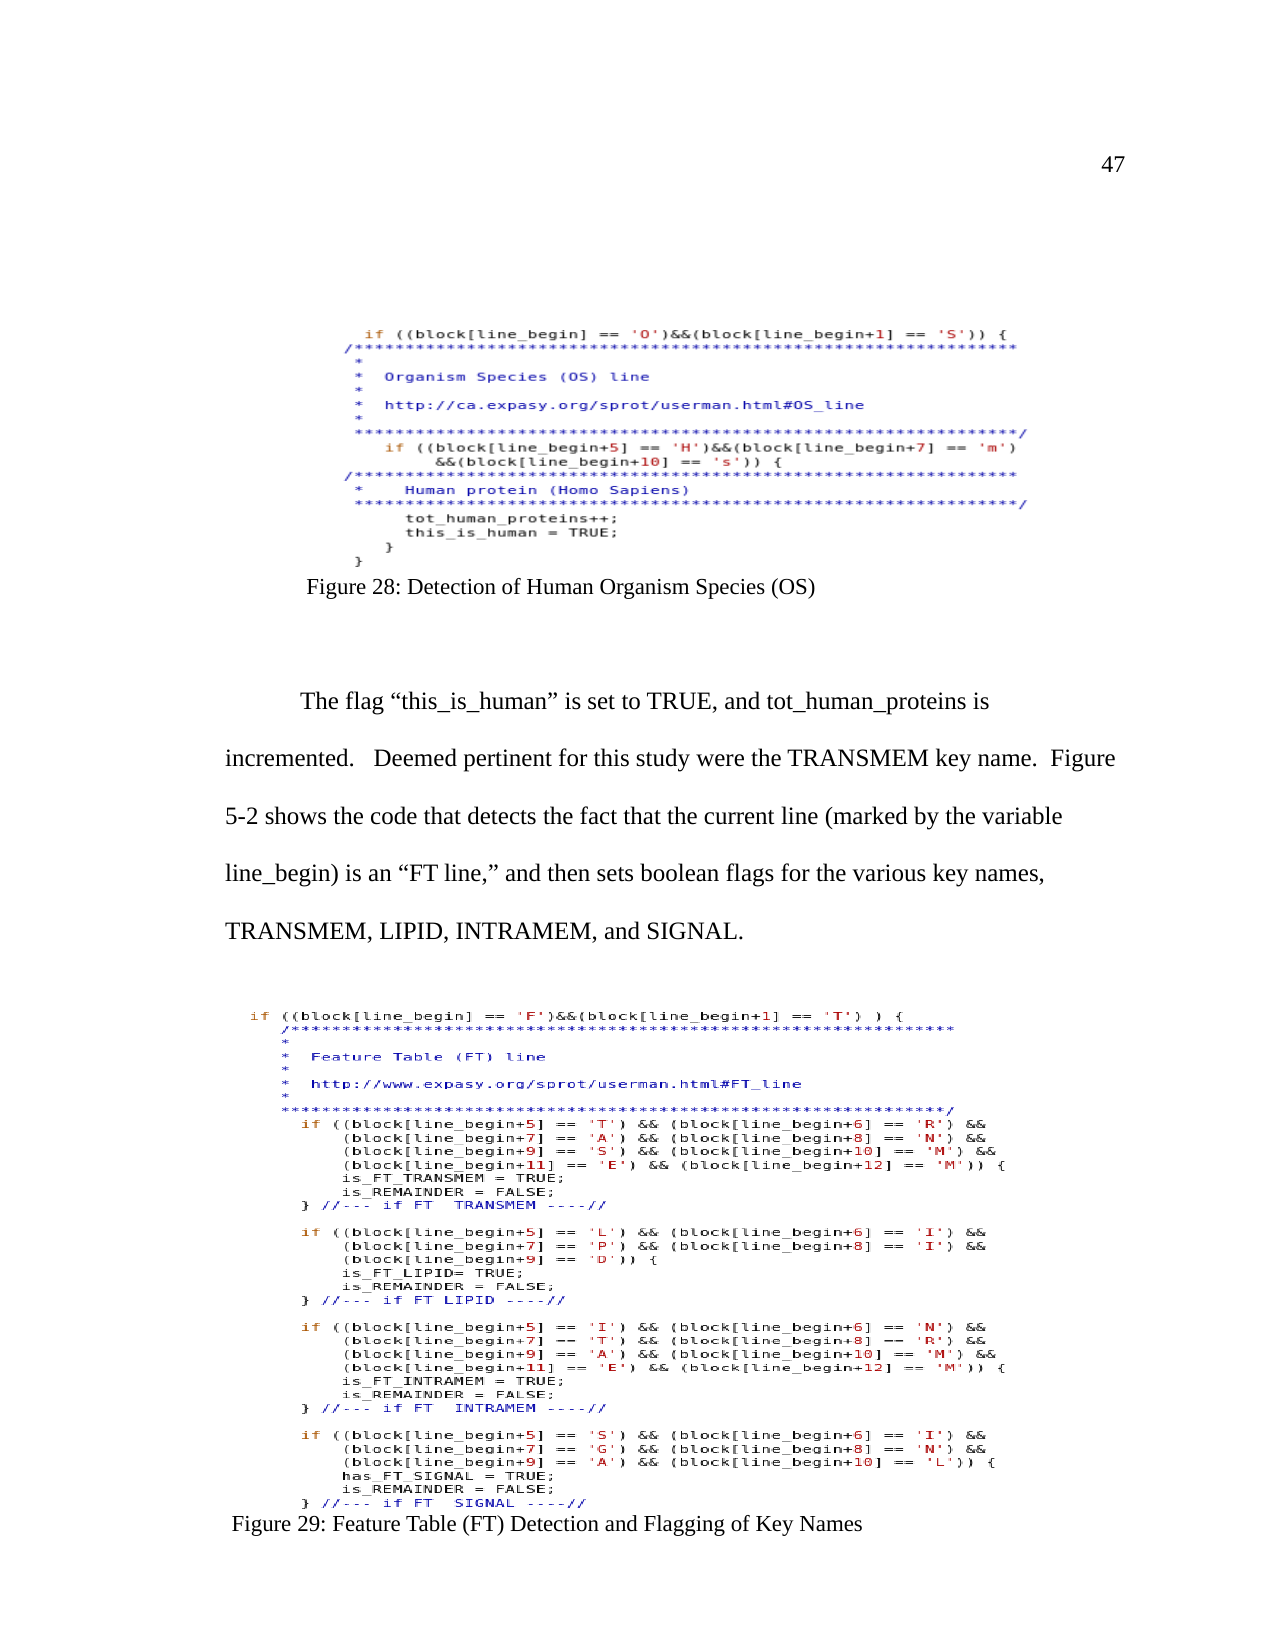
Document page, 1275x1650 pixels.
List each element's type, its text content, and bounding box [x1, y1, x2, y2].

text Figure 28: Detection of Human Organism Species (OS) [306, 574, 1051, 599]
picture [231, 1004, 1072, 1510]
text The flag “this_is_human” is set to TRUE, and tot_human_proteins is incremented. Deemed pertinent for this study were the TRANSMEM key name. Figure 5-2 shows the code that detects the fact that the current line (marked by the variable line_begin) is an “FT line,” and then sets boolean flags for the various key names, TRANSMEM, LIPID, INTRAMEM, and SIGNAL. [225, 686, 1125, 944]
text Figure 29: Feature Table (FT) Detection and Flagging of Key Names [231, 1510, 1072, 1536]
picture [306, 316, 1052, 574]
